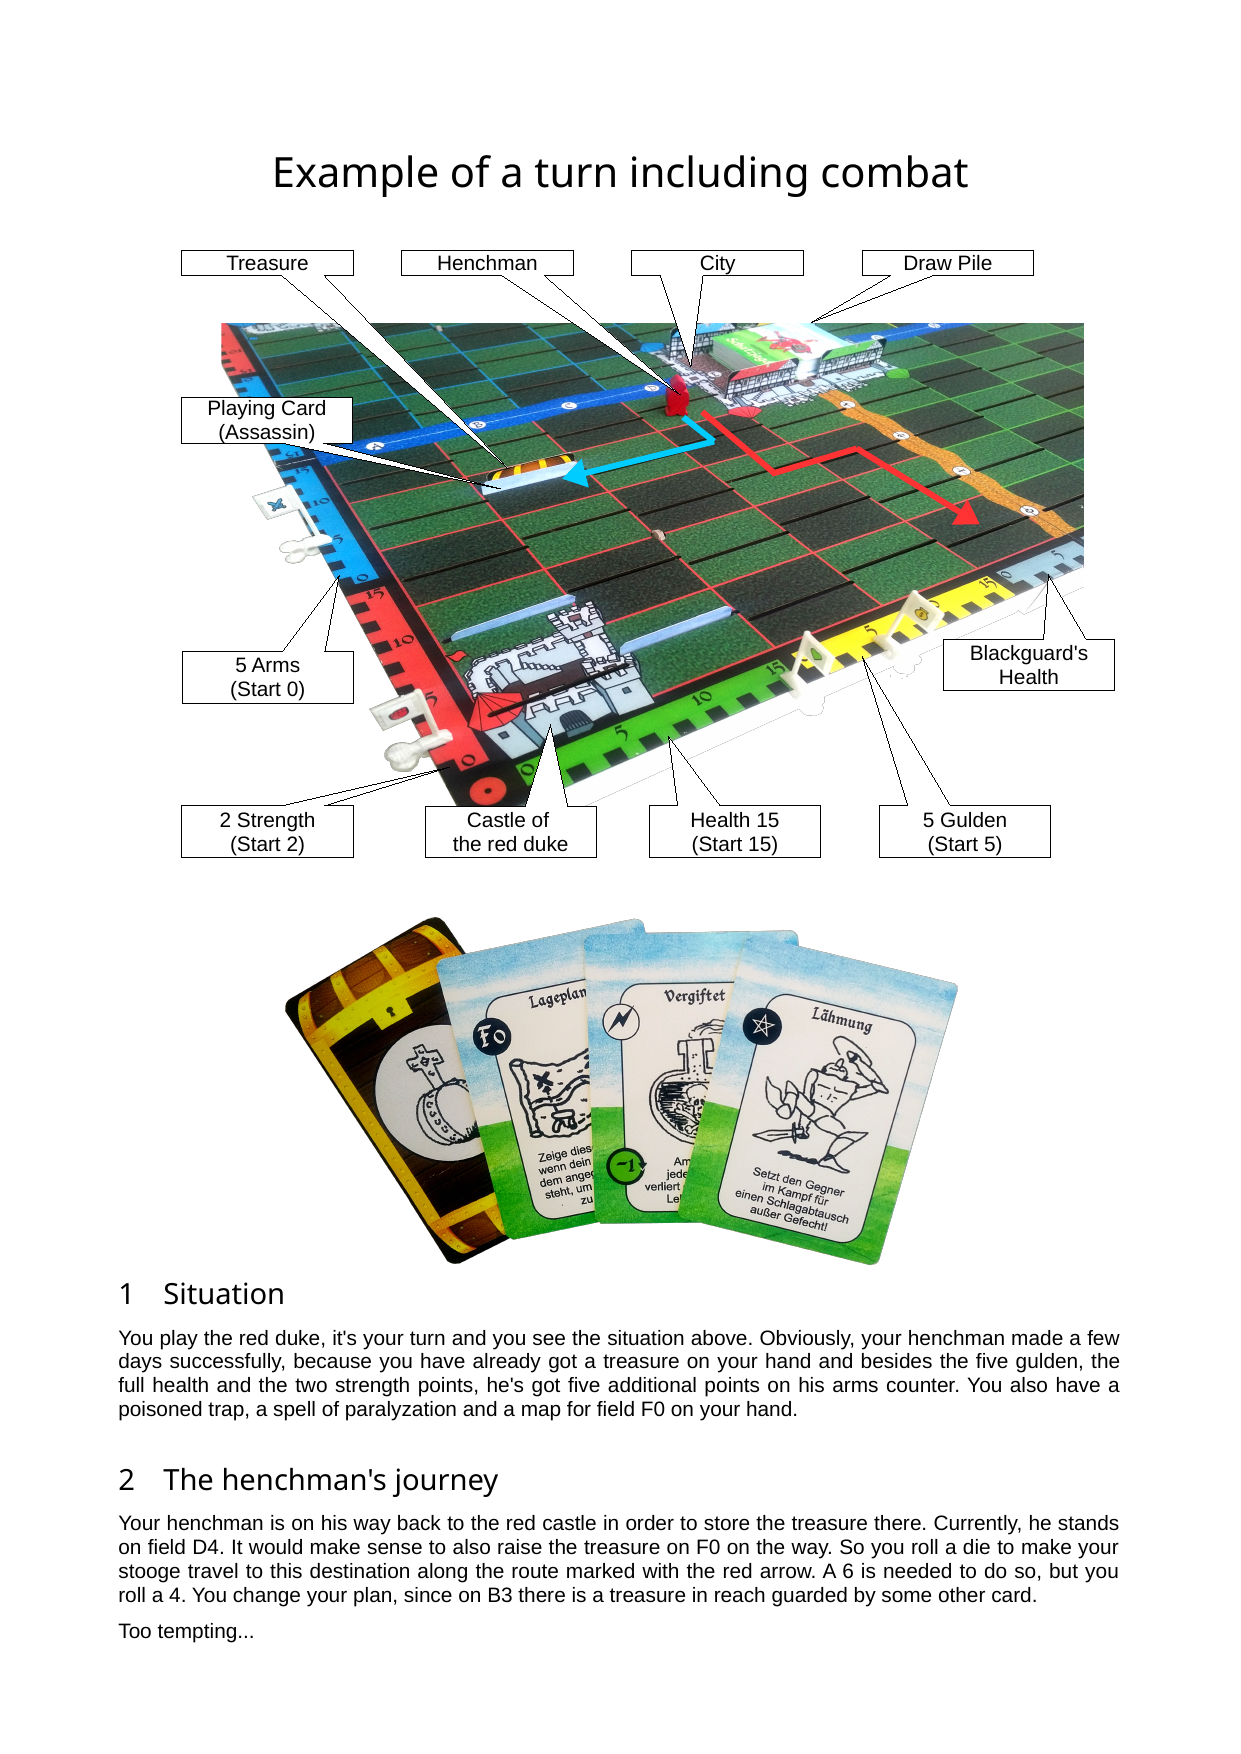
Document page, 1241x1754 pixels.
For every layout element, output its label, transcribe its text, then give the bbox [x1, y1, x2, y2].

subtitle Example of a turn including combat [118, 143, 1122, 200]
text You play the red duke, it's your turn and you see the situation above. Obviously, your henchman made a few days successfully, because you have already got a treasure on your hand and besides the five gulden, the full health and the two strength points, he's got five additional points on his arms counter. You also have a poisoned trap, a spell of paralyzation and a map for field F0 on your hand. [118, 1325, 1122, 1421]
text Your henchman is on his way back to the red castle in order to store the treasure there. Currently, he stands on field D4. It would make sense to also raise the treasure on F0 on the way. So you roll a die to make your stooge travel to this destination along the route marked with the red arrow. A 6 is needed to do so, but you roll a 4. You change your plan, since on B3 there is a treasure in reach guarded by some other card. [118, 1511, 1122, 1607]
text Too tempting... [118, 1619, 1122, 1643]
subtitle Situation [118, 943, 1122, 1313]
subtitle The henchman's journey [118, 1459, 1122, 1498]
